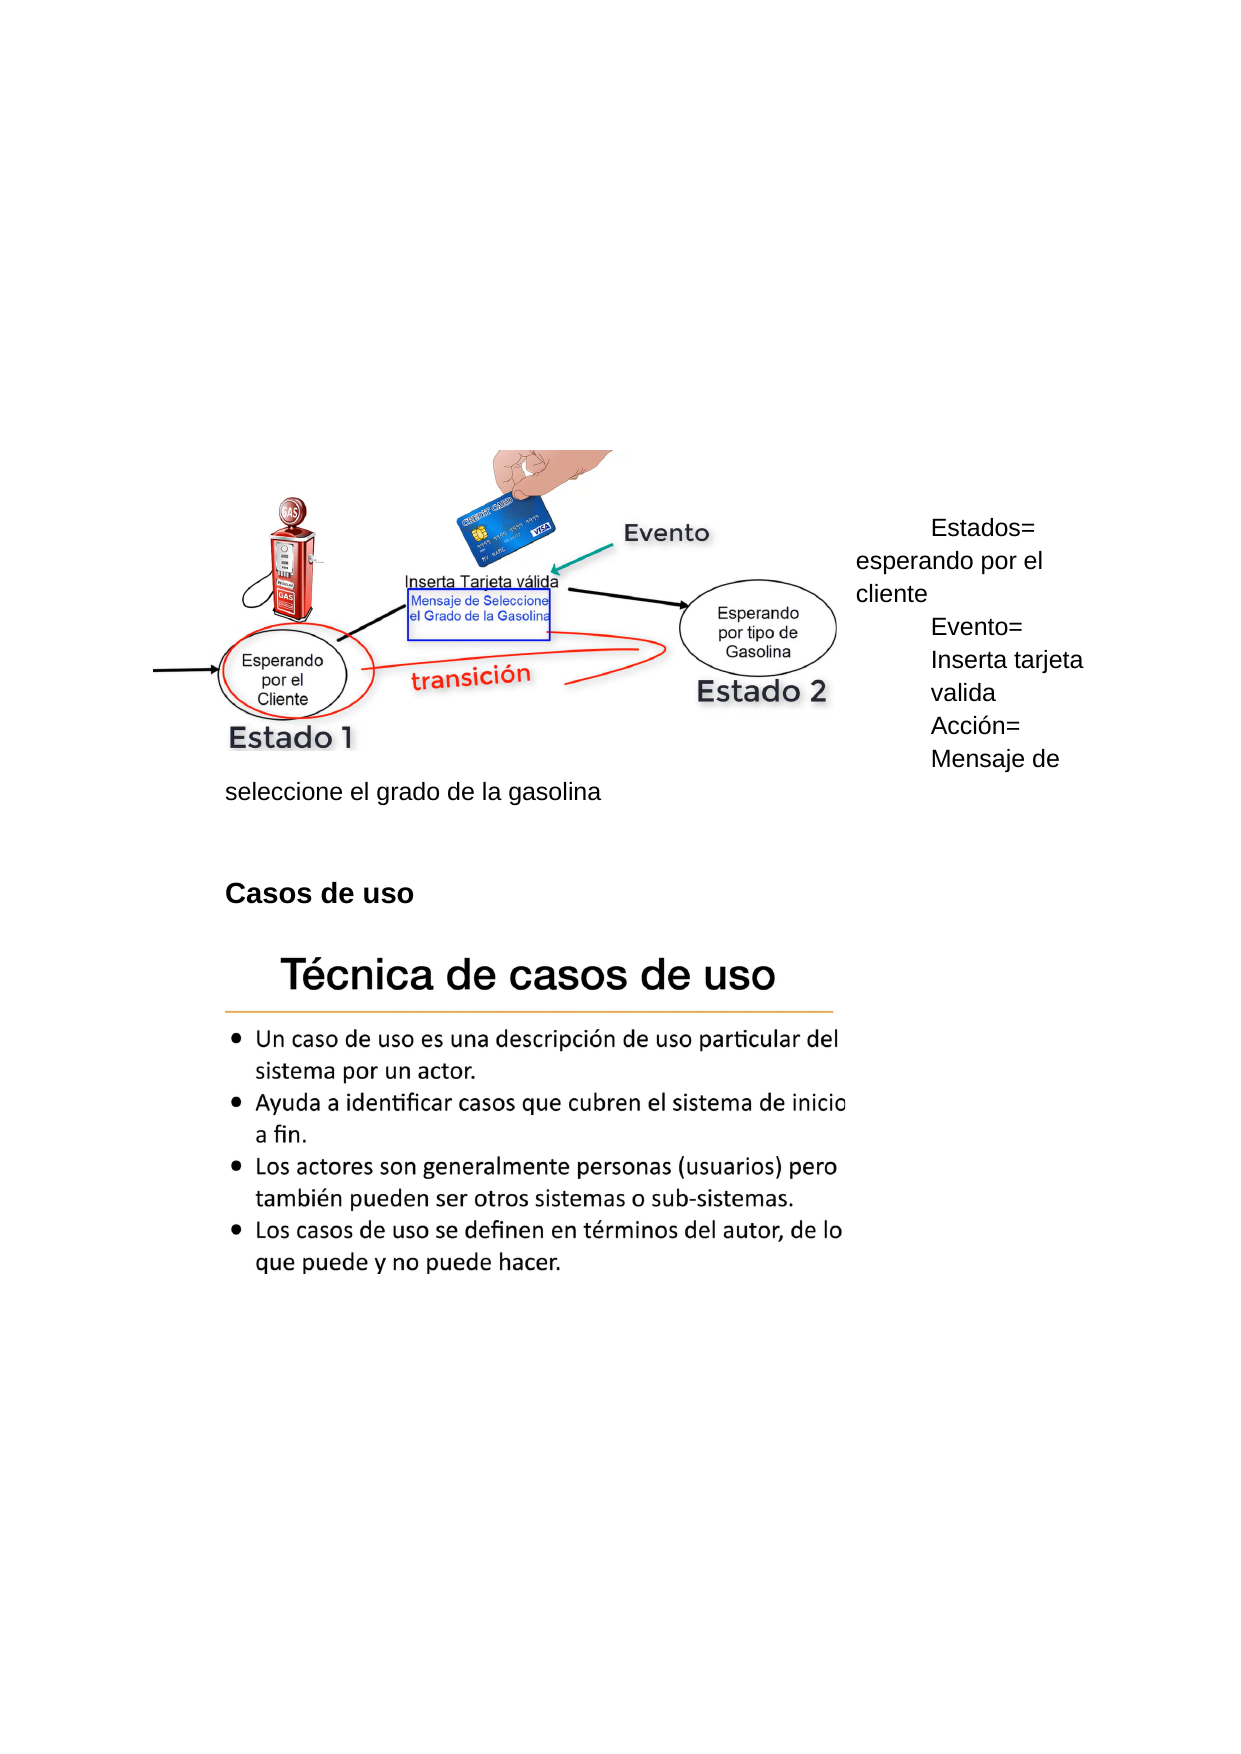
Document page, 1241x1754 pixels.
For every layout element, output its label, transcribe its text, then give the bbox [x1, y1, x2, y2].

picture [153, 450, 837, 751]
picture [225, 953, 846, 1274]
text Estados= esperando por el cliente [837, 513, 1090, 608]
text Acción= Mensaje de seleccione el grado de la gasolina [225, 711, 1090, 806]
text Evento= Inserta tarjeta valida [837, 612, 1090, 707]
text Casos de uso [225, 876, 1090, 910]
